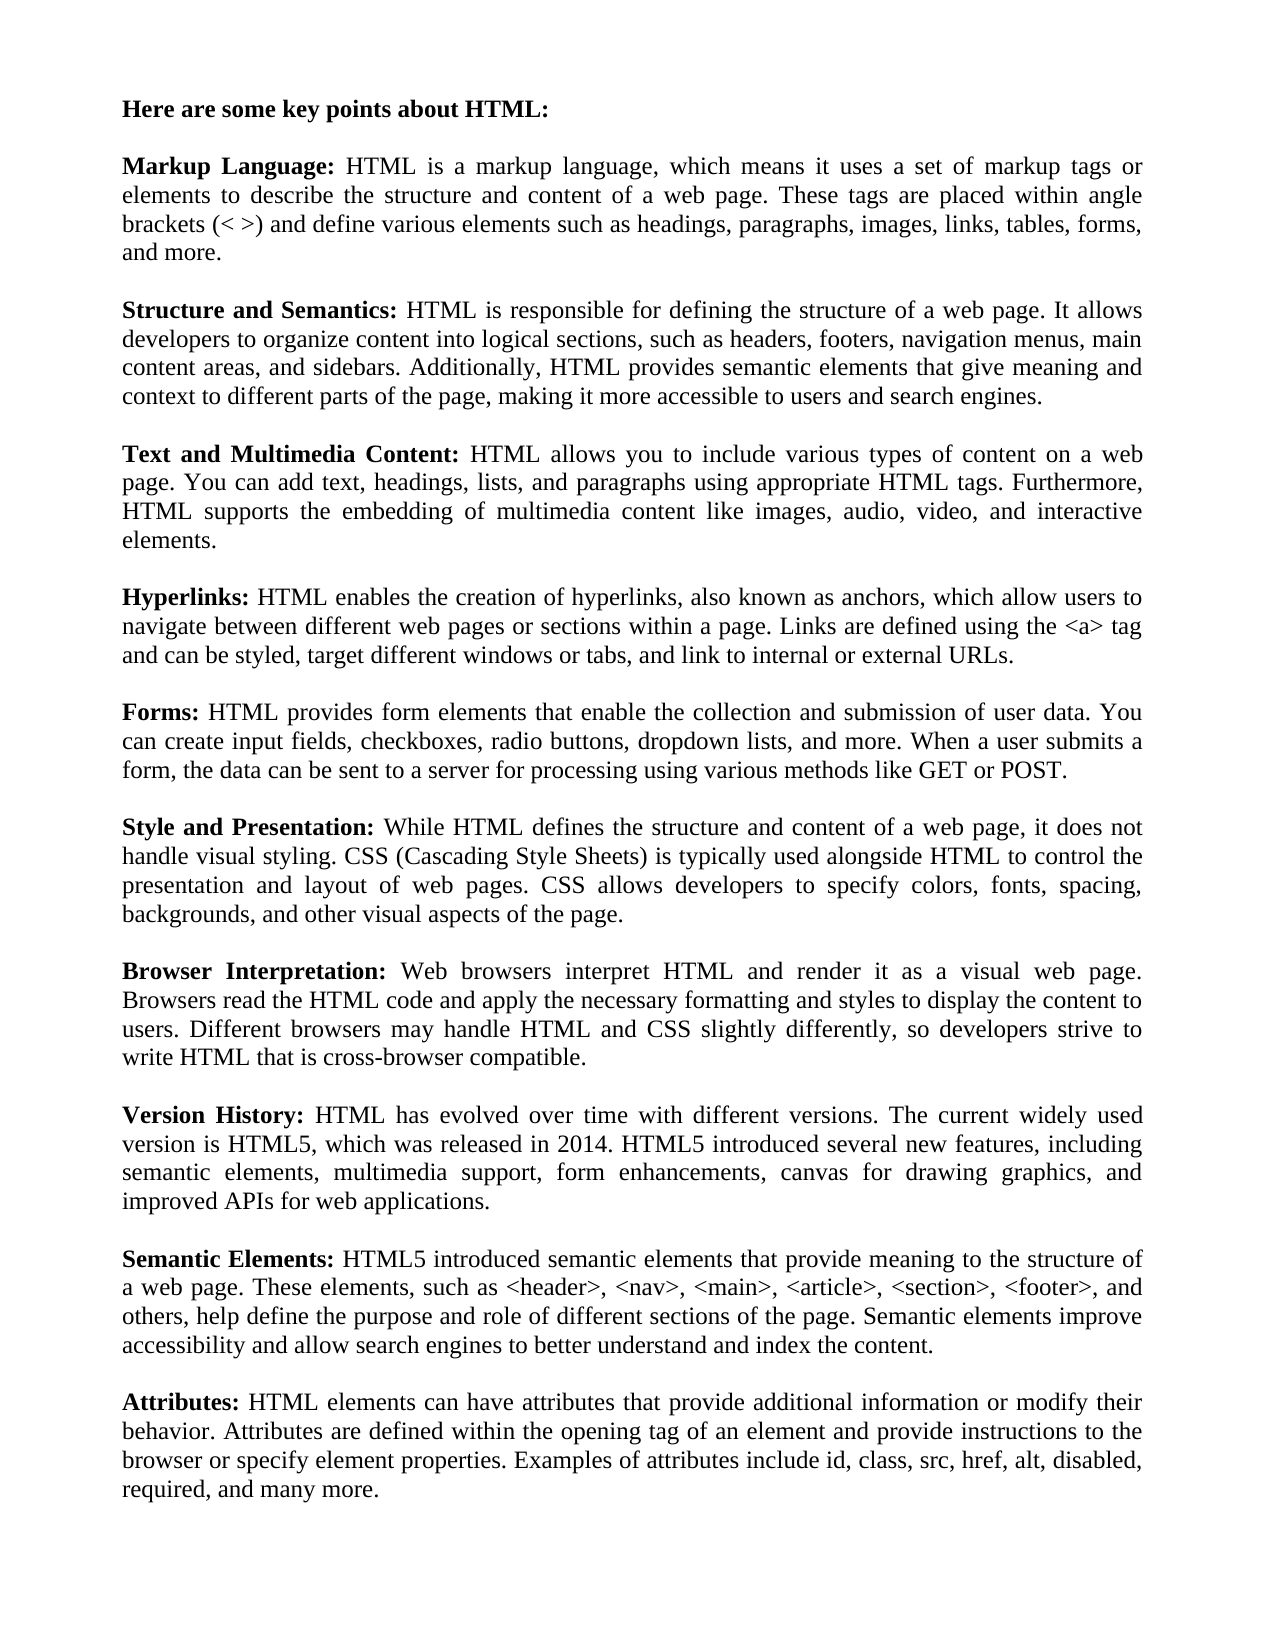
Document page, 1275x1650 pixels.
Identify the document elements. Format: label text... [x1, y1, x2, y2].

text Attributes: HTML elements can have attributes that provide additional information or modify their behavior. Attributes are defined within the opening tag of an element and provide instructions to the browser or specify element properties. Examples of attributes include id, class, src, href, alt, disabled, required, and many more. [122, 1387, 1144, 1502]
text Version History: HTML has evolved over time with different versions. The current widely used version is HTML5, which was released in 2014. HTML5 introduced several new features, including semantic elements, multimedia support, form enhancements, canvas for drawing graphics, and improved APIs for web applications. [122, 1100, 1144, 1215]
text Structure and Semantics: HTML is responsible for defining the structure of a web page. It allows developers to organize content into logical sections, such as headers, footers, navigation menus, main content areas, and sidebars. Additionally, HTML provides semantic elements that give meaning and context to different parts of the page, making it more accessible to users and search engines. [122, 295, 1144, 410]
text Style and Presentation: While HTML defines the structure and content of a web page, it does not handle visual styling. CSS (Cascading Style Sheets) is typically used alongside HTML to control the presentation and layout of web pages. CSS allows developers to specify colors, fonts, spacing, backgrounds, and other visual aspects of the page. [122, 812, 1144, 927]
text Text and Multimedia Content: HTML allows you to include various types of content on a web page. You can add text, headings, lists, and paragraphs using appropriate HTML tags. Furthermore, HTML supports the embedding of multimedia content like images, audio, video, and interactive elements. [122, 439, 1144, 554]
text Browser Interpretation: Web browsers interpret HTML and render it as a visual web page. Browsers read the HTML code and apply the necessary formatting and styles to display the content to users. Different browsers may handle HTML and CSS slightly differently, so developers strive to write HTML that is cross-browser compatible. [122, 956, 1144, 1071]
text Forms: HTML provides form elements that enable the collection and submission of user data. You can create input fields, checkboxes, radio buttons, dropdown lists, and more. When a user submits a form, the data can be sent to a server for processing using various methods like GET or POST. [122, 697, 1144, 784]
text Markup Language: HTML is a markup language, which means it uses a set of markup tags or elements to describe the structure and content of a web page. These tags are placed within angle brackets (< >) and define various elements such as headings, paragraphs, images, links, tables, forms, and more. [122, 151, 1144, 266]
text Hyperlinks: HTML enables the creation of hyperlinks, also known as anchors, which allow users to navigate between different web pages or sections within a page. Links are defined using the <a> tag and can be styled, target different windows or tabs, and link to internal or external URLs. [122, 582, 1144, 669]
text Semantic Elements: HTML5 introduced semantic elements that provide meaning to the structure of a web page. These elements, such as <header>, <nav>, <main>, <article>, <section>, <footer>, and others, help define the purpose and role of different sections of the page. Semantic elements improve accessibility and allow search engines to better understand and index the content. [122, 1244, 1144, 1359]
text Here are some key points about HTML: [122, 94, 1144, 122]
